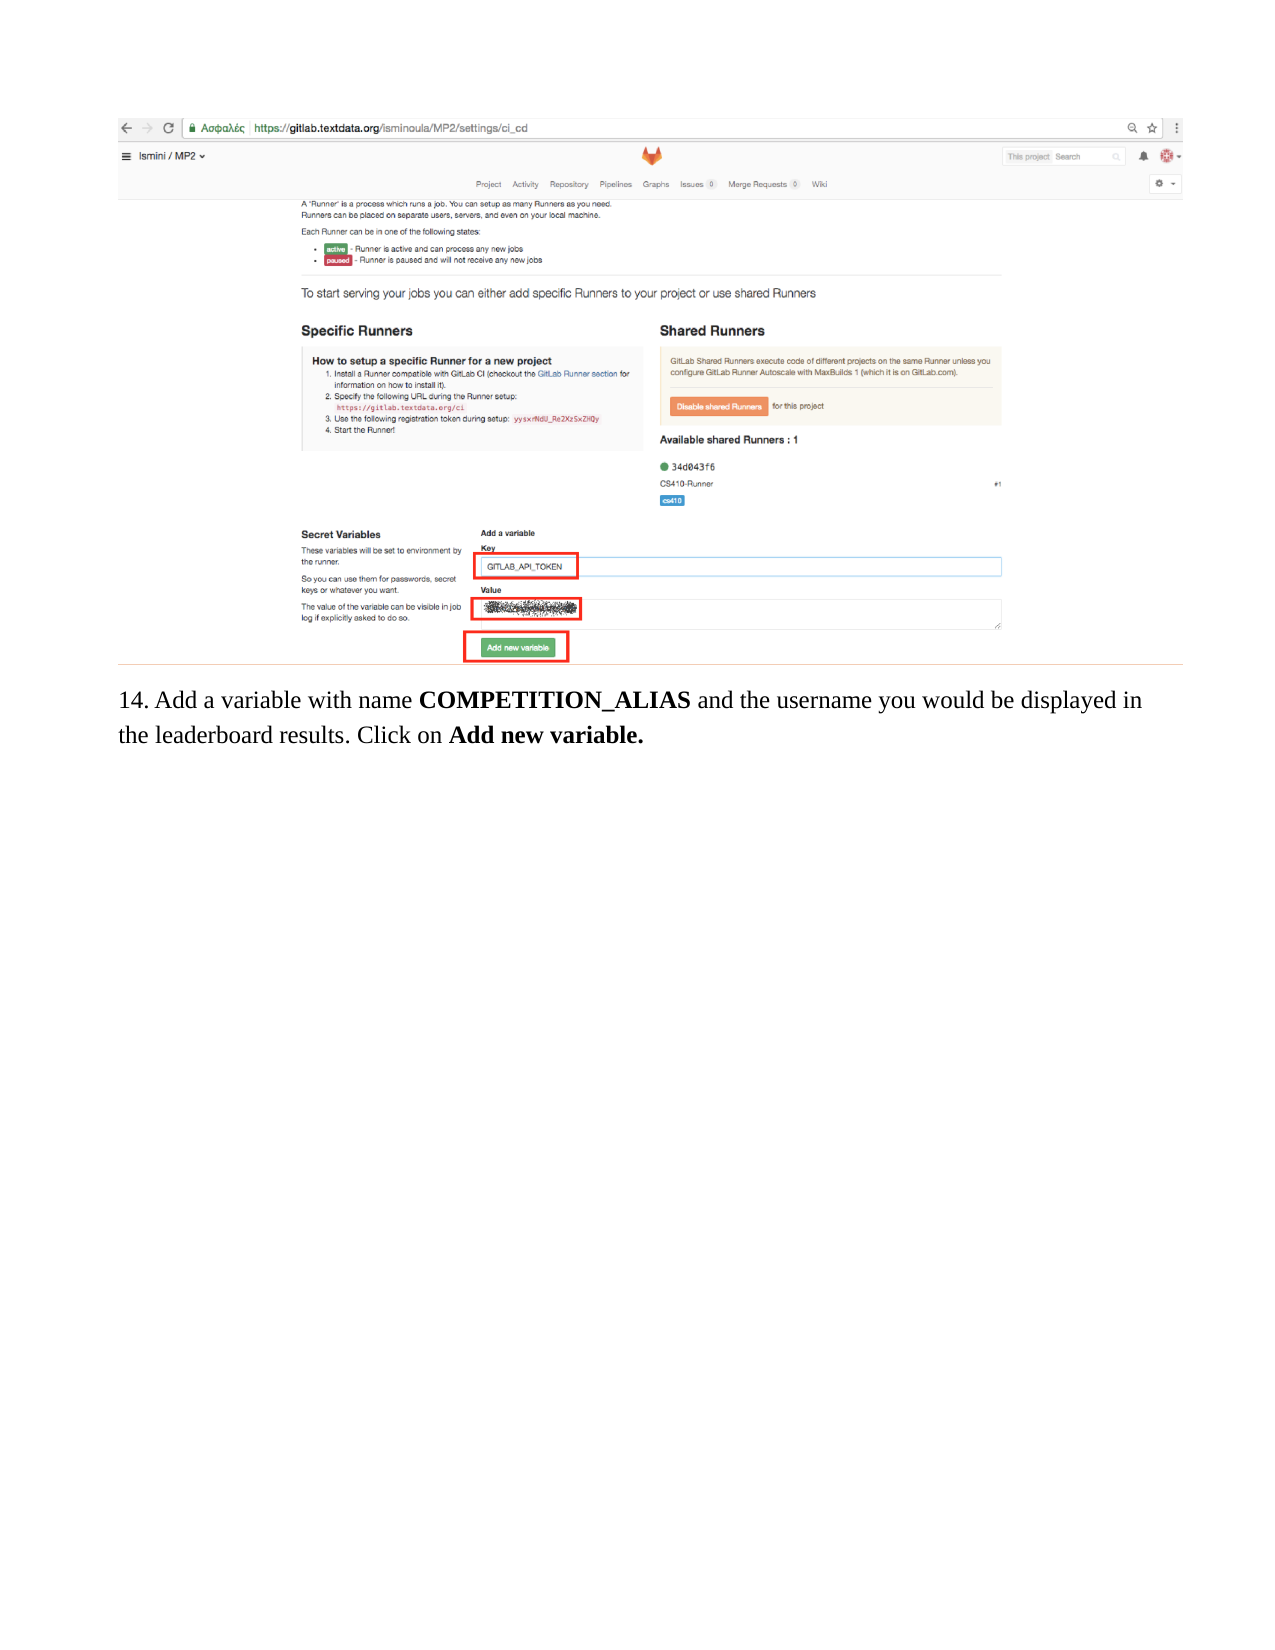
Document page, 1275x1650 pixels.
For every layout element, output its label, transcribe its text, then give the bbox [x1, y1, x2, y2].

picture [118, 118, 1183, 666]
text 14. Add a variable with name COMPETITION_ALIAS and the username you would be displayed in the leaderboard results. Click on Add new variable. [118, 685, 1157, 749]
